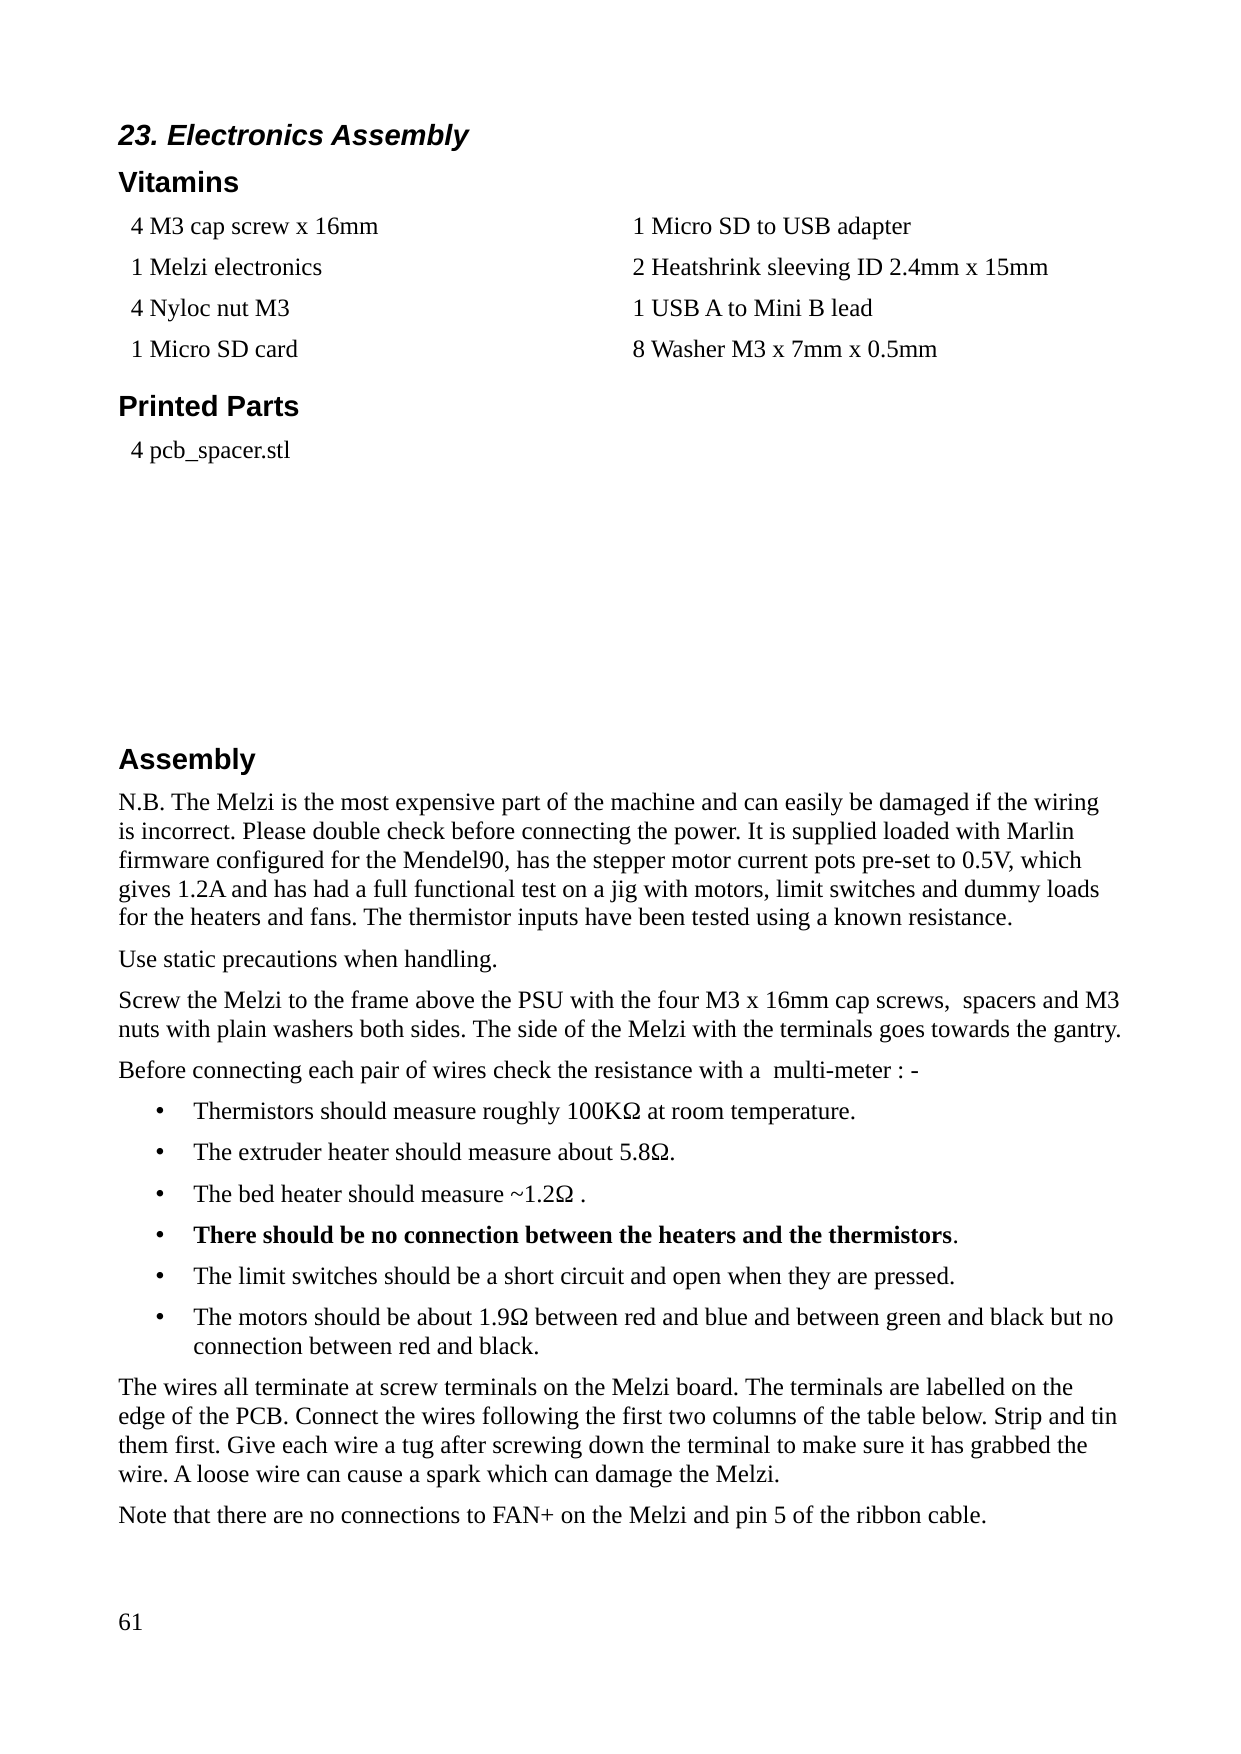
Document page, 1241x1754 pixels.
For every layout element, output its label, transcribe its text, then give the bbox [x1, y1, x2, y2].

text 4 pcb_spacer.stl [118, 435, 1122, 463]
text Screw the Melzi to the frame above the PSU with the four M3 x 16mm cap screws, spacers and M3 nuts with plain washers both sides. The side of the Melzi with the terminals goes towards the gantry. [118, 985, 1122, 1042]
text Note that there are no connections to FAN+ on the Melzi and pin 5 of the ribbon cable. [118, 1500, 1122, 1529]
list The extruder heater should measure about 5.8Ω. [156, 1137, 1122, 1166]
list The bed heater should measure ~1.2Ω . [156, 1179, 1122, 1207]
list The motors should be about 1.9Ω between red and blue and between green and black but no connection between red and black. [156, 1302, 1122, 1360]
text Before connecting each pair of wires check the resistance with a multi-meter : - [118, 1055, 1122, 1084]
list There should be no connection between the heaters and the thermistors. [156, 1220, 1122, 1249]
subtitle Electronics Assembly [118, 118, 1122, 152]
text N.B. The Melzi is the most expensive part of the machine and can easily be damaged if the wiring is incorrect. Please double check before connecting the power. It is supplied loaded with Marlin firmware configured for the Mendel90, has the stepper motor current pots pre-set to 0.5V, which gives 1.2A and has had a full functional test on a jig with motors, limit switches and dummy loads for the heaters and fans. The thermistor inputs have been tested using a known resistance. [118, 787, 1122, 931]
table_header 4 M3 cap screw x 16mm 1 Melzi electronics 4 Nyloc nut M3 1 Micro SD card [118, 211, 620, 376]
subtitle Vitamins [118, 165, 1122, 199]
table_header 1 Micro SD to USB adapter 2 Heatshrink sleeving ID 2.4mm x 15mm 1 USB A to Mini B lead 8 Washer M3 x 7mm x 0.5mm [620, 211, 1122, 376]
subtitle Assembly [118, 742, 1122, 776]
list The limit switches should be a short circuit and open when they are pressed. [156, 1261, 1122, 1290]
list Thermistors should measure roughly 100KΩ at room temperature. [156, 1096, 1122, 1125]
text Use static precautions when handling. [118, 944, 1122, 972]
text The wires all terminate at screw terminals on the Melzi board. The terminals are labelled on the edge of the PCB. Connect the wires following the first two columns of the table below. Strip and tin them first. Give each wire a tug after screwing down the terminal to make sure it has grabbed the wire. A loose wire can cause a spark which can damage the Melzi. [118, 1372, 1122, 1487]
subtitle Printed Parts [118, 389, 1122, 423]
